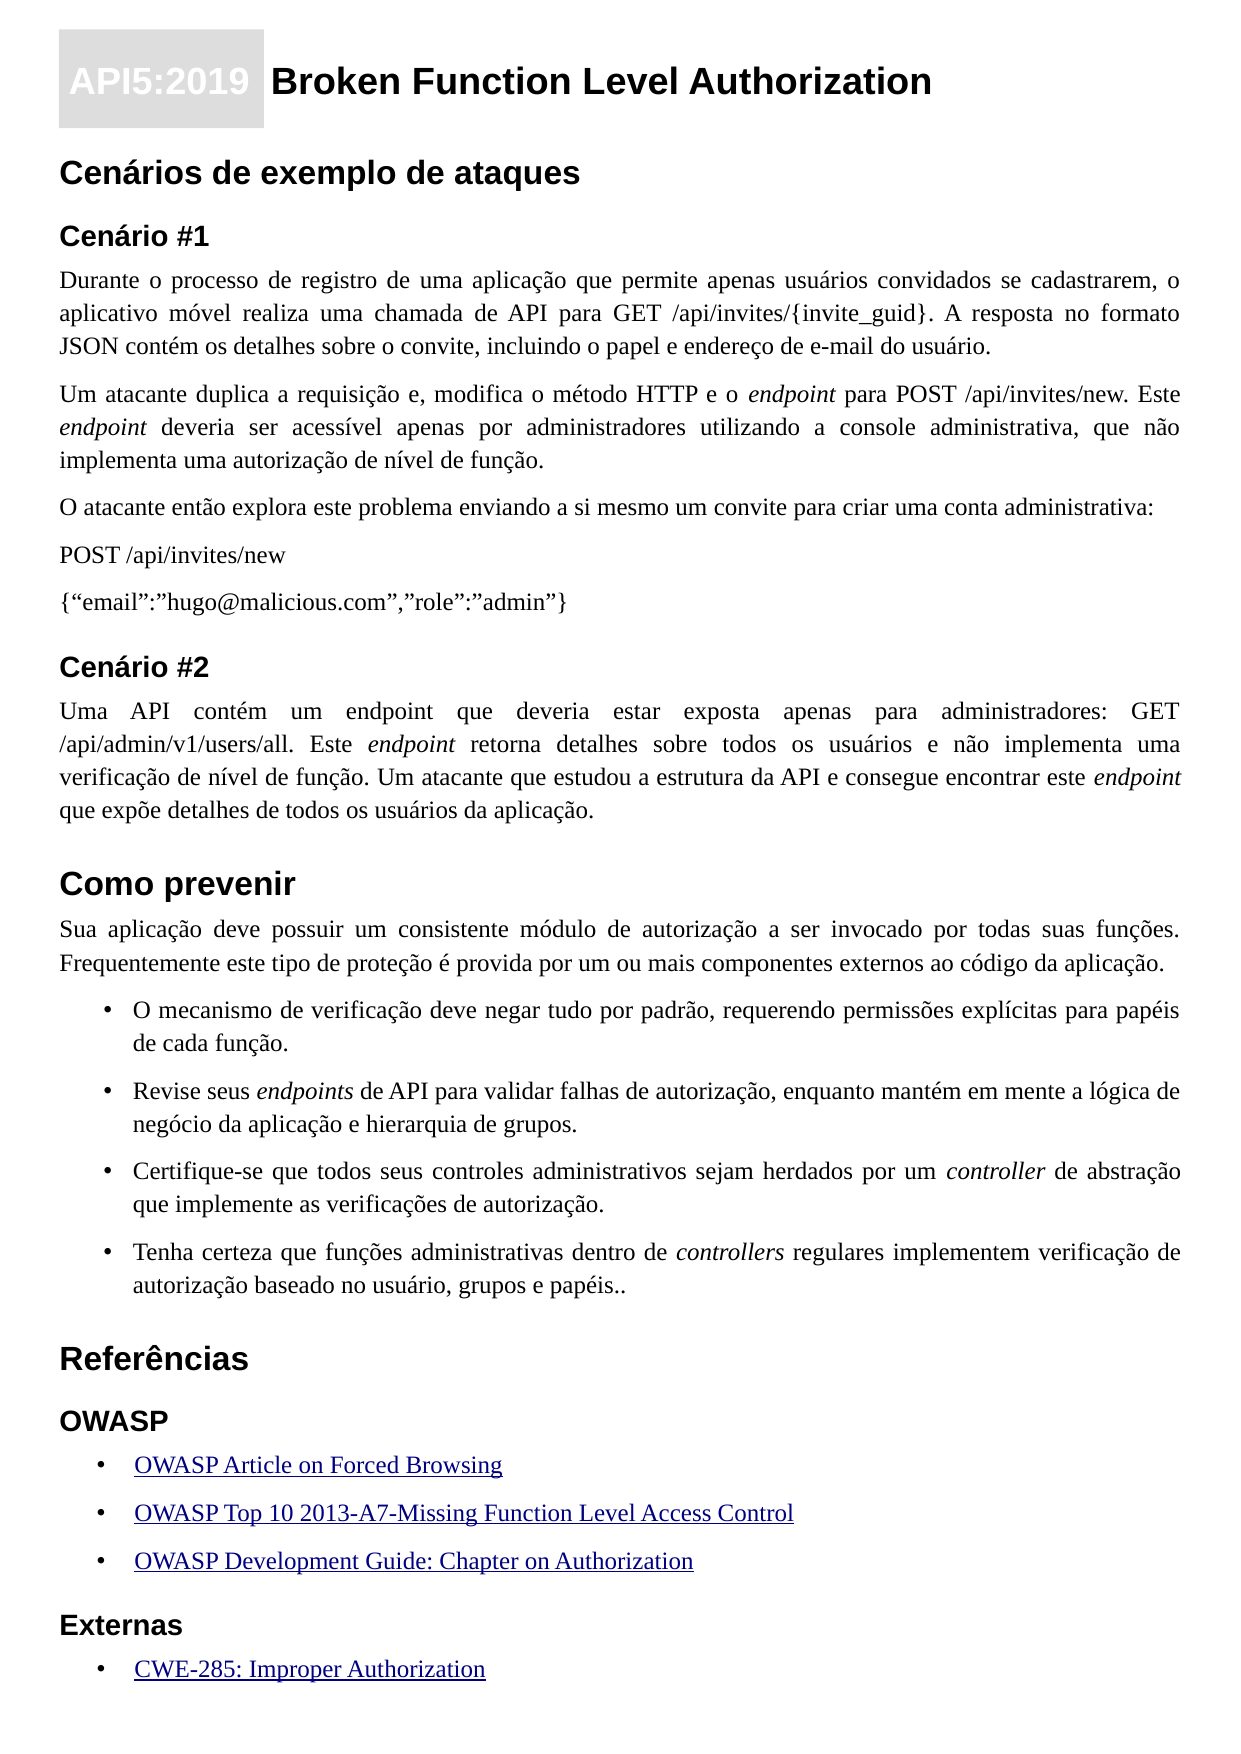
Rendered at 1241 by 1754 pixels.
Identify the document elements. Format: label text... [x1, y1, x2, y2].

subtitle Cenário #2 [59, 650, 1181, 683]
list CWE-285: Improper Authorization [97, 1654, 1181, 1683]
text Um atacante duplica a requisição e, modifica o método HTTP e o endpoint para POST /api/invites/new. Este endpoint deveria ser acessível apenas por administradores utilizando a console administrativa, que não implementa uma autorização de nível de função. [59, 379, 1181, 473]
text POST /api/invites/new [59, 540, 1181, 569]
text {“email”:”hugo@malicious.com”,”role”:”admin”} [59, 587, 1181, 616]
text Durante o processo de registro de uma aplicação que permite apenas usuários convidados se cadastrarem, o aplicativo móvel realiza uma chamada de API para GET /api/invites/{invite_guid}. A resposta no formato JSON contém os detalhes sobre o convite, incluindo o papel e endereço de e-mail do usuário. [59, 265, 1181, 360]
subtitle Como prevenir [59, 863, 1181, 902]
list OWASP Article on Forced Browsing [97, 1451, 1181, 1479]
list OWASP Top 10 2013-A7-Missing Function Level Access Control [97, 1498, 1181, 1527]
subtitle Externas [59, 1608, 1181, 1642]
subtitle Referências [59, 1338, 1181, 1377]
text Uma API contém um endpoint que deveria estar exposta apenas para administradores: GET /api/admin/v1/users/all. Este endpoint retorna detalhes sobre todos os usuários e não implementa uma verificação de nível de função. Um atacante que estudou a estrutura da API e consegue encontrar este endpoint que expõe detalhes de todos os usuários da aplicação. [59, 696, 1181, 824]
list Certifique-se que todos seus controles administrativos sejam herdados por um controller de abstração que implemente as verificações de autorização. [103, 1156, 1181, 1218]
list O mecanismo de verificação deve negar tudo por padrão, requerendo permissões explícitas para papéis de cada função. [103, 995, 1181, 1057]
text Sua aplicação deve possuir um consistente módulo de autorização a ser invocado por todas suas funções. Frequentemente este tipo de proteção é provida por um ou mais componentes externos ao código da aplicação. [59, 914, 1181, 976]
text O atacante então explora este problema enviando a si mesmo um convite para criar uma conta administrativa: [59, 492, 1181, 521]
subtitle OWASP [59, 1404, 1181, 1438]
subtitle Cenários de exemplo de ataques [59, 153, 1181, 192]
subtitle Cenário #1 [59, 219, 1181, 252]
list Tenha certeza que funções administrativas dentro de controllers regulares implementem verificação de autorização baseado no usuário, grupos e papéis.. [103, 1237, 1181, 1299]
list Revise seus endpoints de API para validar falhas de autorização, enquanto mantém em mente a lógica de negócio da aplicação e hierarquia de grupos. [103, 1076, 1181, 1138]
list OWASP Development Guide: Chapter on Authorization [97, 1546, 1181, 1574]
